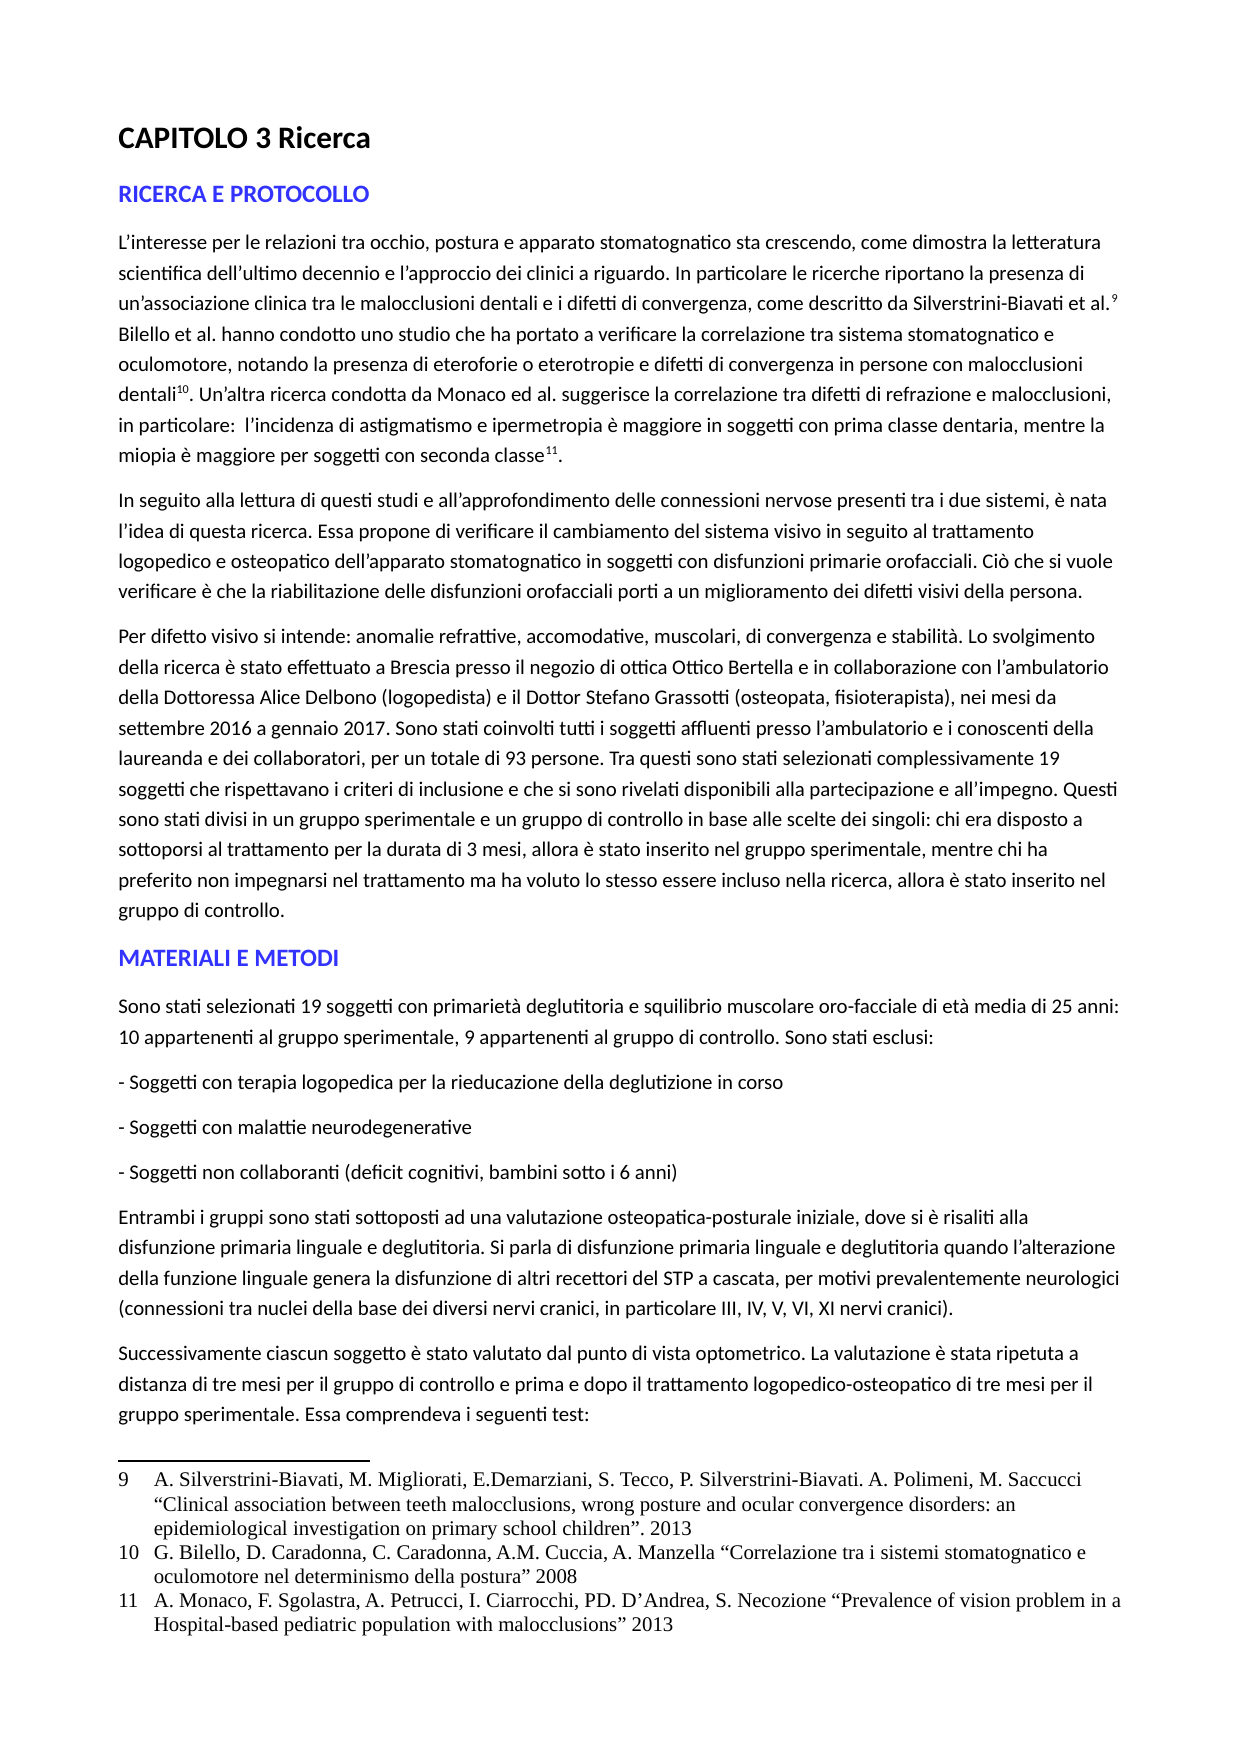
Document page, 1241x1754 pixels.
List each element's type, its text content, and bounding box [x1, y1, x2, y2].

text - Soggetti con malattie neurodegenerative [118, 1114, 1122, 1139]
text Sono stati selezionati 19 soggetti con primarietà deglutitoria e squilibrio muscolare oro-facciale di età media di 25 anni: 10 appartenenti al gruppo sperimentale, 9 appartenenti al gruppo di controllo. Sono stati esclusi: [118, 994, 1122, 1049]
text MATERIALI E METODI [118, 942, 1122, 973]
text Per difetto visivo si intende: anomalie refrattive, accomodative, muscolari, di convergenza e stabilità. Lo svolgimento della ricerca è stato effettuato a Brescia presso il negozio di ottica Ottico Bertella e in collaborazione con l’ambulatorio della Dottoressa Alice Delbono (logopedista) e il Dottor Stefano Grassotti (osteopata, fisioterapista), nei mesi da settembre 2016 a gennaio 2017. Sono stati coinvolti tutti i soggetti affluenti presso l’ambulatorio e i conoscenti della laureanda e dei collaboratori, per un totale di 93 persone. Tra questi sono stati selezionati complessivamente 19 soggetti che rispettavano i criteri di inclusione e che si sono rivelati disponibili alla partecipazione e all’impegno. Questi sono stati divisi in un gruppo sperimentale e un gruppo di controllo in base alle scelte dei singoli: chi era disposto a sottoporsi al trattamento per la durata di 3 mesi, allora è stato inserito nel gruppo sperimentale, mentre chi ha preferito non impegnarsi nel trattamento ma ha voluto lo stesso essere incluso nella ricerca, allora è stato inserito nel gruppo di controllo. [118, 624, 1122, 923]
text Entrambi i gruppi sono stati sottoposti ad una valutazione osteopatica-posturale iniziale, dove si è risaliti alla disfunzione primaria linguale e deglutitoria. Si parla di disfunzione primaria linguale e deglutitoria quando l’alterazione della funzione linguale genera la disfunzione di altri recettori del STP a cascata, per motivi prevalentemente neurologici (connessioni tra nuclei della base dei diversi nervi cranici, in particolare III, IV, V, VI, XI nervi cranici). [118, 1204, 1122, 1321]
text In seguito alla lettura di questi studi e all’approfondimento delle connessioni nervose presenti tra i due sistemi, è nata l’idea di questa ricerca. Essa propone di verificare il cambiamento del sistema visivo in seguito al trattamento logopedico e osteopatico dell’apparato stomatognatico in soggetti con disfunzioni primarie orofacciali. Ciò che si vuole verificare è che la riabilitazione delle disfunzioni orofacciali porti a un miglioramento dei difetti visivi della persona. [118, 487, 1122, 604]
text CAPITOLO 3 Ricerca [118, 118, 1122, 156]
text A. Silverstrini-Biavati, M. Migliorati, E.Demarziani, S. Tecco, P. Silverstrini-Biavati. A. Polimeni, M. Saccucci “Clinical association between teeth malocclusions, wrong posture and ocular convergence disorders: an epidemiological investigation on primary school children”. 2013 [118, 1467, 1122, 1539]
text RICERCA E PROTOCOLLO [118, 178, 1122, 209]
text A. Monaco, F. Sgolastra, A. Petrucci, I. Ciarrocchi, PD. D’Andrea, S. Necozione “Prevalence of vision problem in a Hospital-based pediatric population with malocclusions” 2013 [118, 1588, 1122, 1636]
text - Soggetti non collaboranti (deficit cognitivi, bambini sotto i 6 anni) [118, 1159, 1122, 1184]
text L’interesse per le relazioni tra occhio, postura e apparato stomatognatico sta crescendo, come dimostra la letteratura scientifica dell’ultimo decennio e l’approccio dei clinici a riguardo. In particolare le ricerche riportano la presenza di un’associazione clinica tra le malocclusioni dentali e i difetti di convergenza, come descritto da Silverstrini-Biavati et al. Bilello et al. hanno condotto uno studio che ha portato a verificare la correlazione tra sistema stomatognatico e oculomotore, notando la presenza di eteroforie o eterotropie e difetti di convergenza in persone con malocclusioni dentali. Un’altra ricerca condotta da Monaco ed al. suggerisce la correlazione tra difetti di refrazione e malocclusioni, in particolare: l’incidenza di astigmatismo e ipermetropia è maggiore in soggetti con prima classe dentaria, mentre la miopia è maggiore per soggetti con seconda classe. [118, 229, 1122, 468]
text Successivamente ciascun soggetto è stato valutato dal punto di vista optometrico. La valutazione è stata ripetuta a distanza di tre mesi per il gruppo di controllo e prima e dopo il trattamento logopedico-osteopatico di tre mesi per il gruppo sperimentale. Essa comprendeva i seguenti test: [118, 1340, 1122, 1427]
text - Soggetti con terapia logopedica per la rieducazione della deglutizione in corso [118, 1069, 1122, 1094]
text G. Bilello, D. Caradonna, C. Caradonna, A.M. Cuccia, A. Manzella “Correlazione tra i sistemi stomatognatico e oculomotore nel determinismo della postura” 2008 [118, 1539, 1122, 1588]
